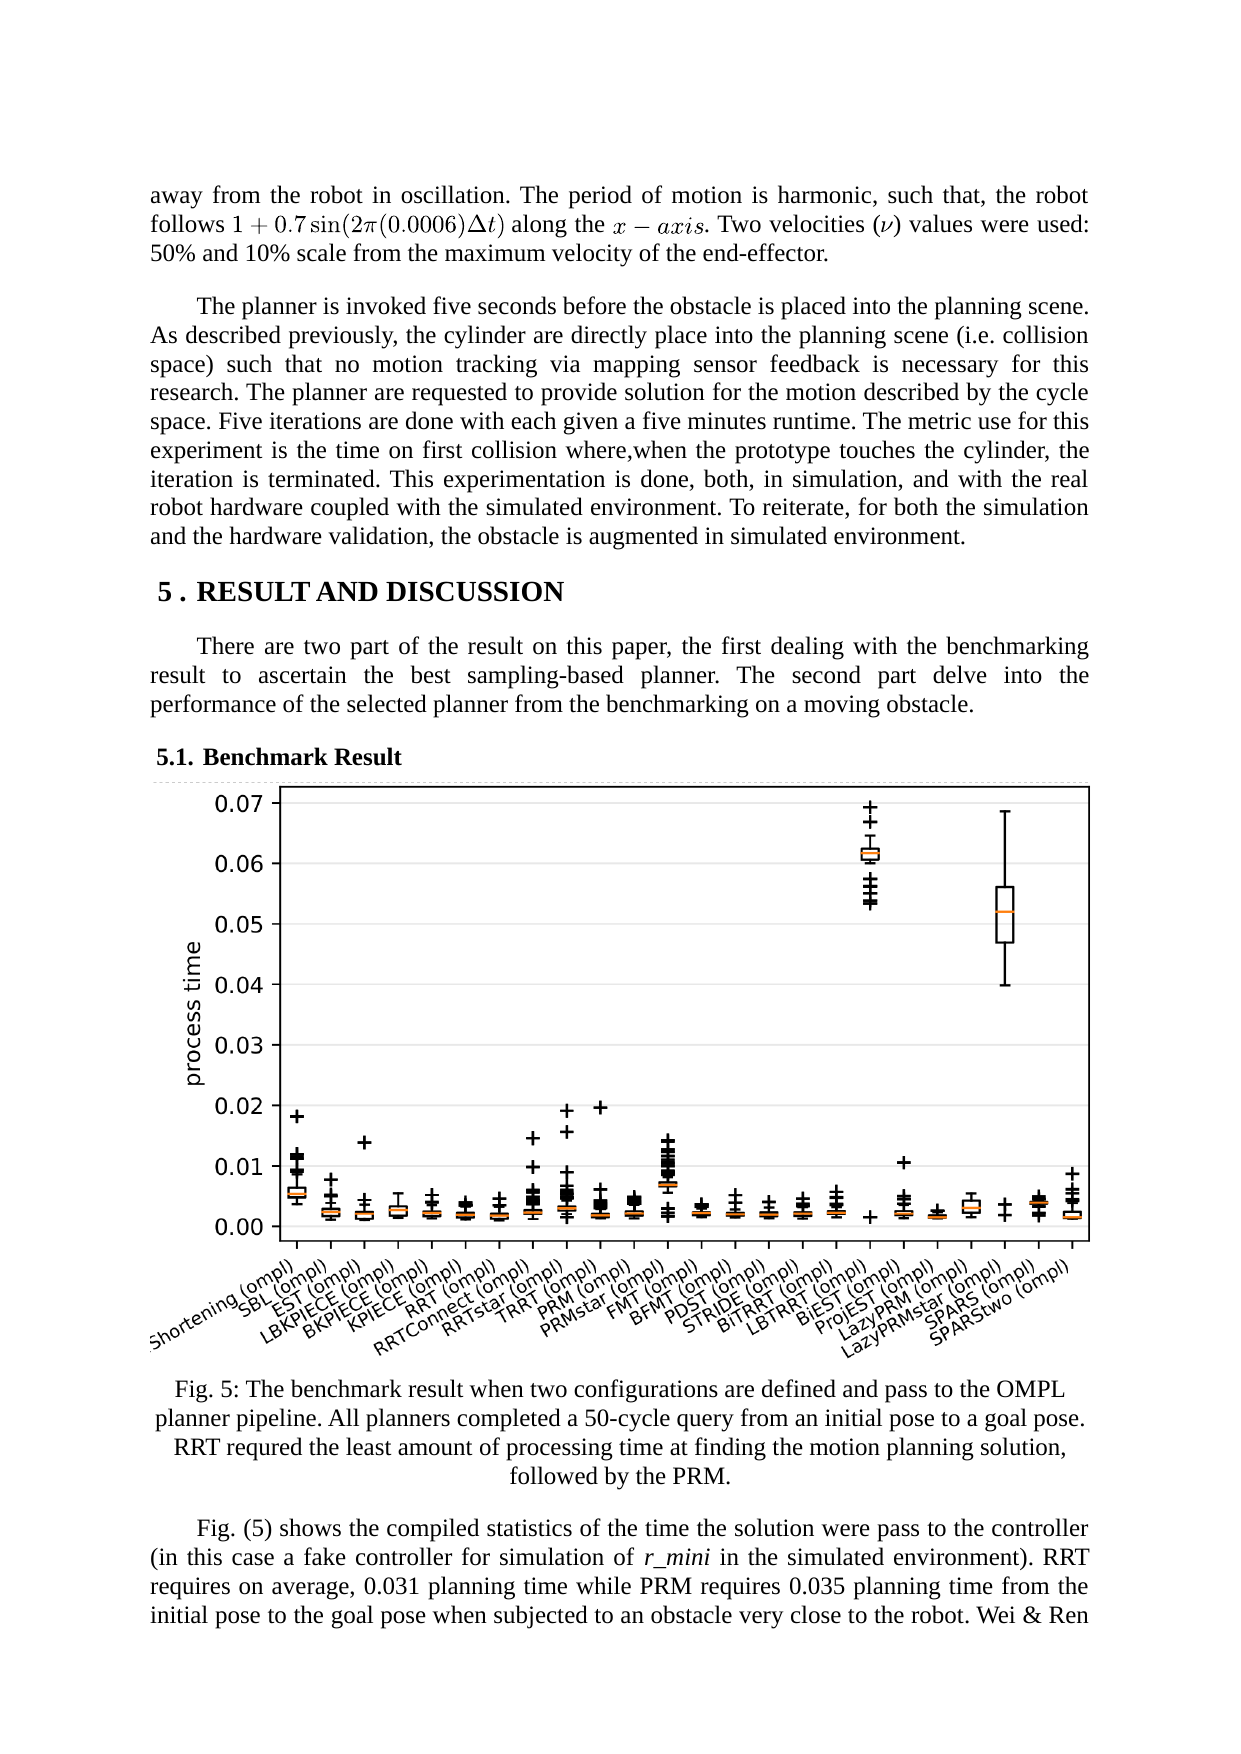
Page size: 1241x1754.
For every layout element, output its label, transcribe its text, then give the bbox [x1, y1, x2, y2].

list Benchmark Result [150, 742, 1090, 770]
text Fig. (5) shows the compiled statistics of the time the solution were pass to the controller (in this case a fake controller for simulation of r_mini in the simulated environment). RRT requires on average, 0.031 planning time while PRM requires 0.035 planning time from the initial pose to the goal pose when subjected to an obstacle very close to the robot. Wei & Ren [150, 1513, 1090, 1628]
text Fig. 5: The benchmark result when two configurations are defined and pass to the OMPL planner pipeline. All planners completed a 50-cycle query from an initial pose to a goal pose. RRT requred the least amount of processing time at finding the motion planning solution, followed by the PRM. [150, 1375, 1090, 1489]
text away from the robot in oscillation. The period of motion is harmonic, such that, the robot follows along the . Two velocities () values were used: 50% and 10% scale from the maximum velocity of the end-effector. [150, 180, 1090, 267]
list RESULT AND DISCUSSION [150, 574, 1090, 607]
text The planner is invoked five seconds before the obstacle is placed into the planning scene. As described previously, the cylinder are directly place into the planning scene (i.e. collision space) such that no motion tracking via mapping sensor feedback is necessary for this research. The planner are requested to provide solution for the motion described by the cycle space. Five iterations are done with each given a five minutes runtime. The metric use for this experiment is the time on first collision where,when the prototype touches the cylinder, the iteration is terminated. This experimentation is done, both, in simulation, and with the real robot hardware coupled with the simulated environment. To reiterate, for both the simulation and the hardware validation, the obstacle is augmented in simulated environment. [150, 291, 1090, 550]
picture [150, 782, 1091, 1375]
text There are two part of the result on this paper, the first dealing with the benchmarking result to ascertain the best sampling-based planner. The second part delve into the performance of the selected planner from the benchmarking on a moving obstacle. [150, 631, 1090, 718]
